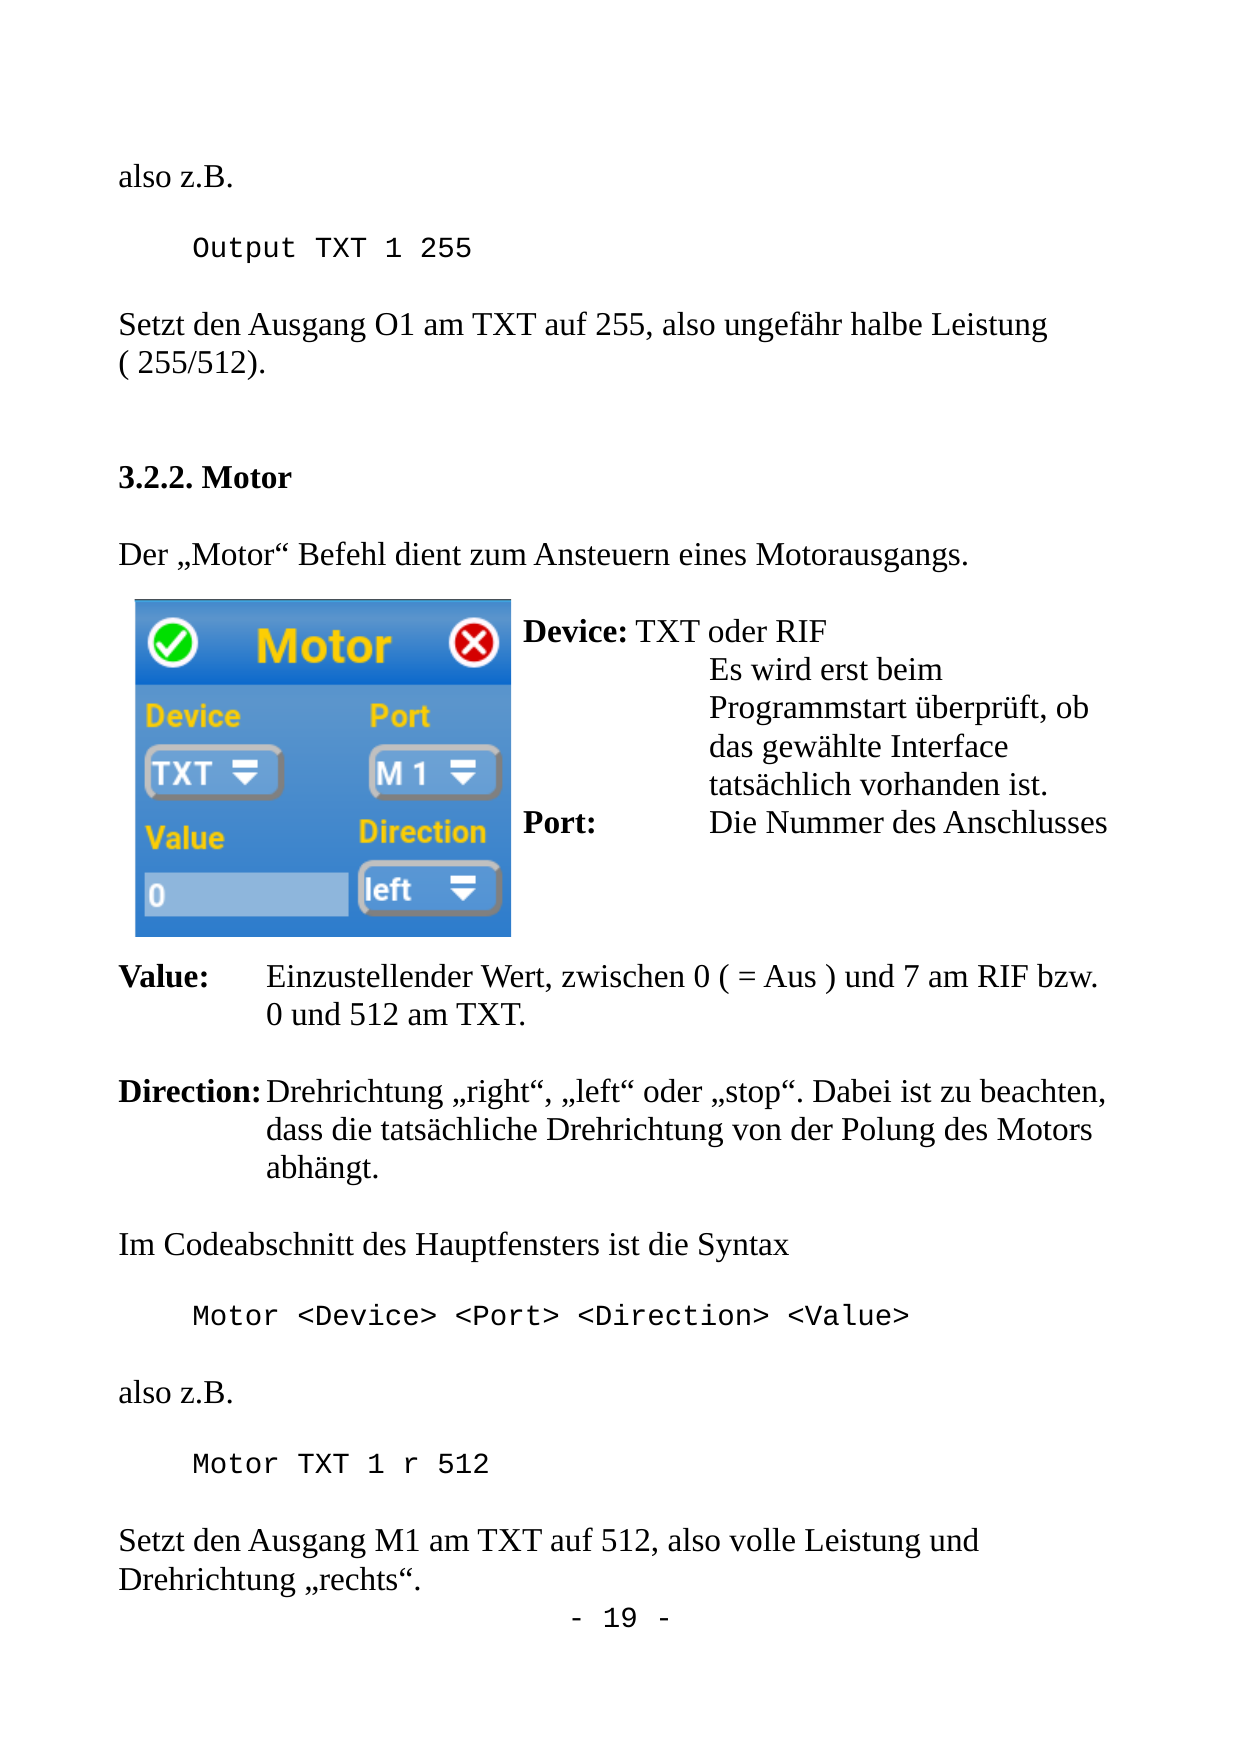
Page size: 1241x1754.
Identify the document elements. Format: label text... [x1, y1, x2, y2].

text also z.B. [118, 1372, 1122, 1411]
text [118, 649, 134, 803]
text Es wird erst beim Programmstart überprüft, ob das gewählte Interface tatsächlich vorhanden ist. [512, 649, 1122, 803]
text also z.B. [118, 156, 1122, 195]
text Motor <Device> <Port> <Direction> <Value> [118, 1301, 1122, 1334]
text Setzt den Ausgang M1 am TXT auf 512, also volle Leistung und Drehrichtung „rechts“. [118, 1521, 1122, 1597]
text Port: Die Nummer des Anschlusses [512, 803, 1122, 841]
text Motor TXT 1 r 512 [118, 1449, 1122, 1482]
text Der „Motor“ Befehl dient zum Ansteuern eines Motorausgangs. [118, 534, 1122, 573]
text Output TXT 1 255 [118, 233, 1122, 266]
text Direction: Drehrichtung „right“, „left“ oder „stop“. Dabei ist zu beachten, [118, 1071, 1122, 1109]
text Setzt den Ausgang O1 am TXT auf 255, also ungefähr halbe Leistung ( 255/512). [118, 304, 1122, 381]
text 3.2.2. Motor [118, 458, 1122, 496]
text abhängt. [118, 1148, 1122, 1186]
text [118, 611, 134, 649]
text Device: TXT oder RIF [512, 611, 1122, 649]
text dass die tatsächliche Drehrichtung von der Polung des Motors [118, 1109, 1122, 1148]
text Im Codeabschnitt des Hauptfensters ist die Syntax [118, 1224, 1122, 1263]
picture [134, 599, 512, 937]
text Value: Einzustellender Wert, zwischen 0 ( = Aus ) und 7 am RIF bzw. 0 und 512 am TXT. [118, 956, 1122, 1033]
